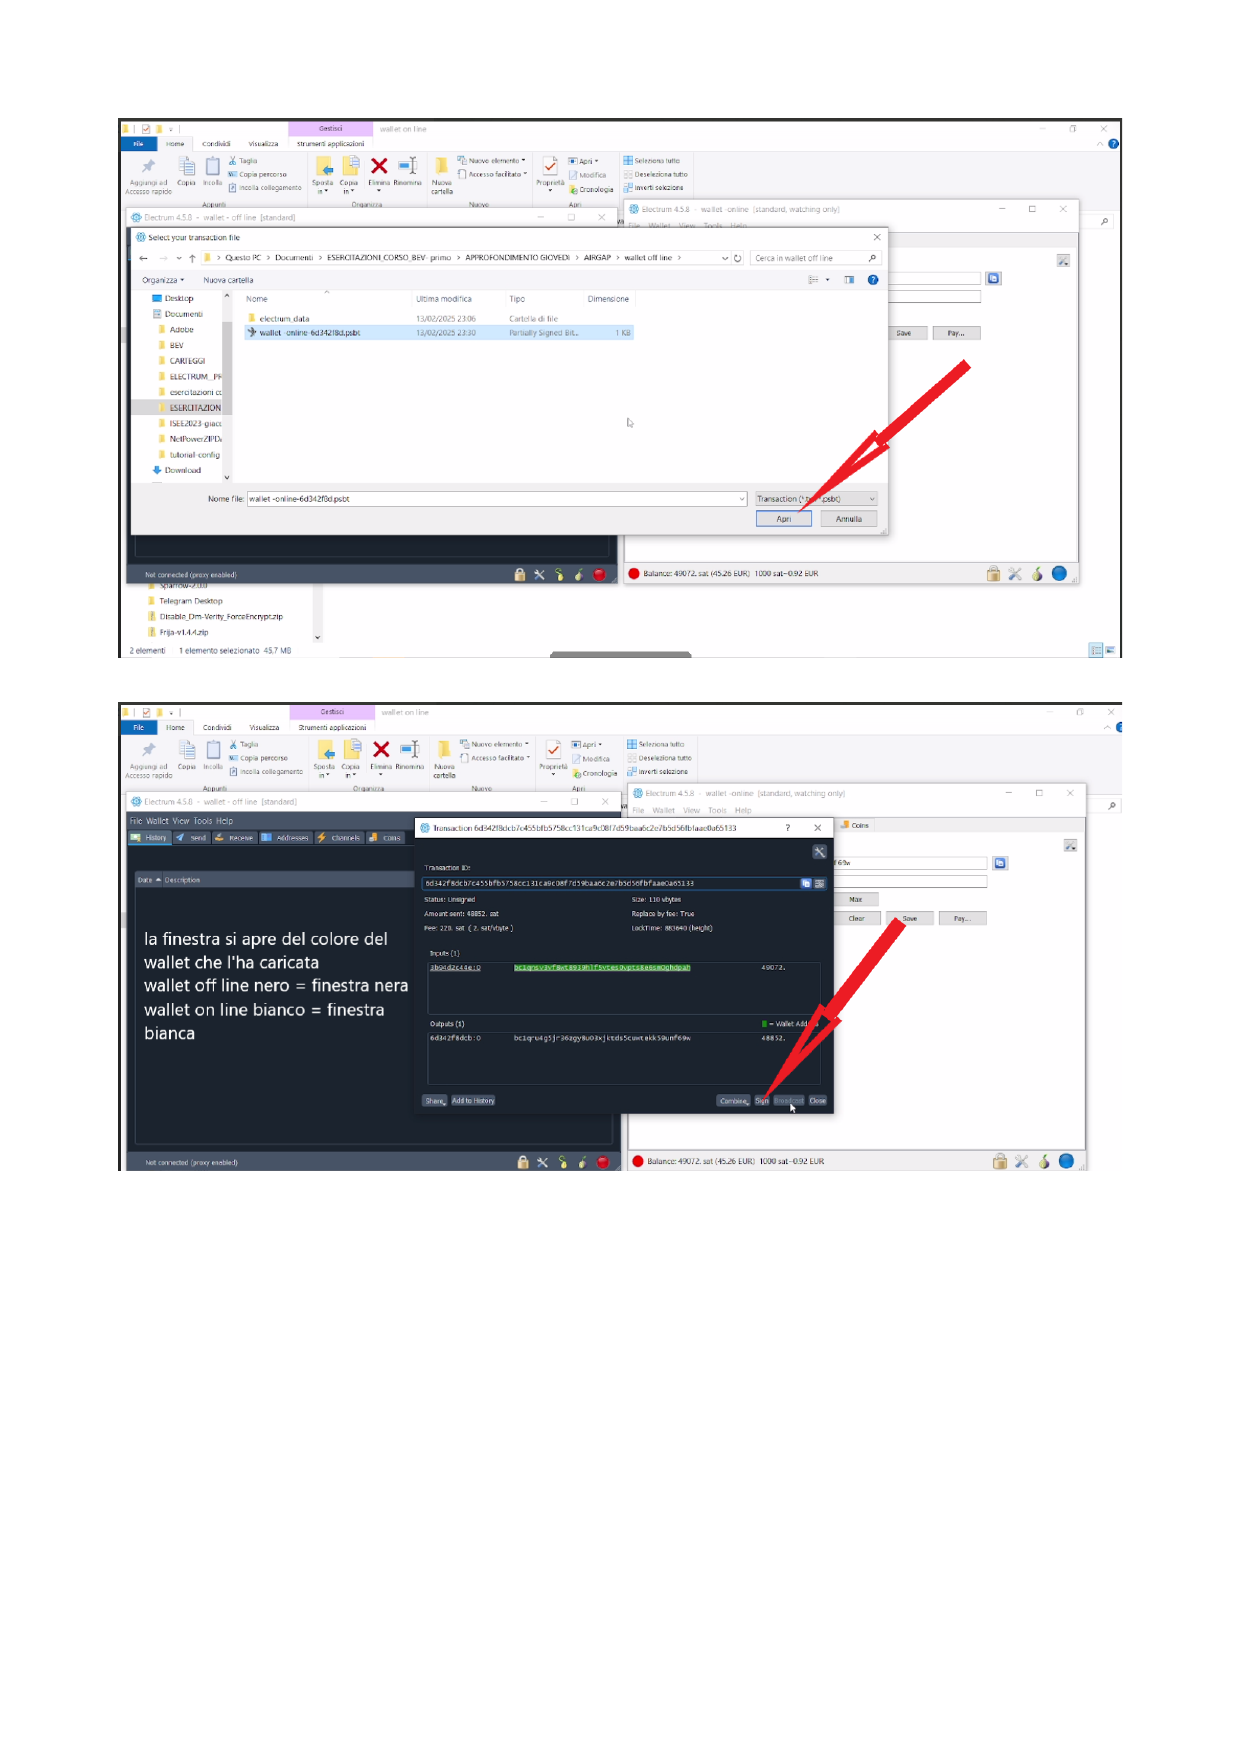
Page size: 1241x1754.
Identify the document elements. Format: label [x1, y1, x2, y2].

picture [118, 118, 1123, 658]
picture [118, 702, 1123, 1171]
